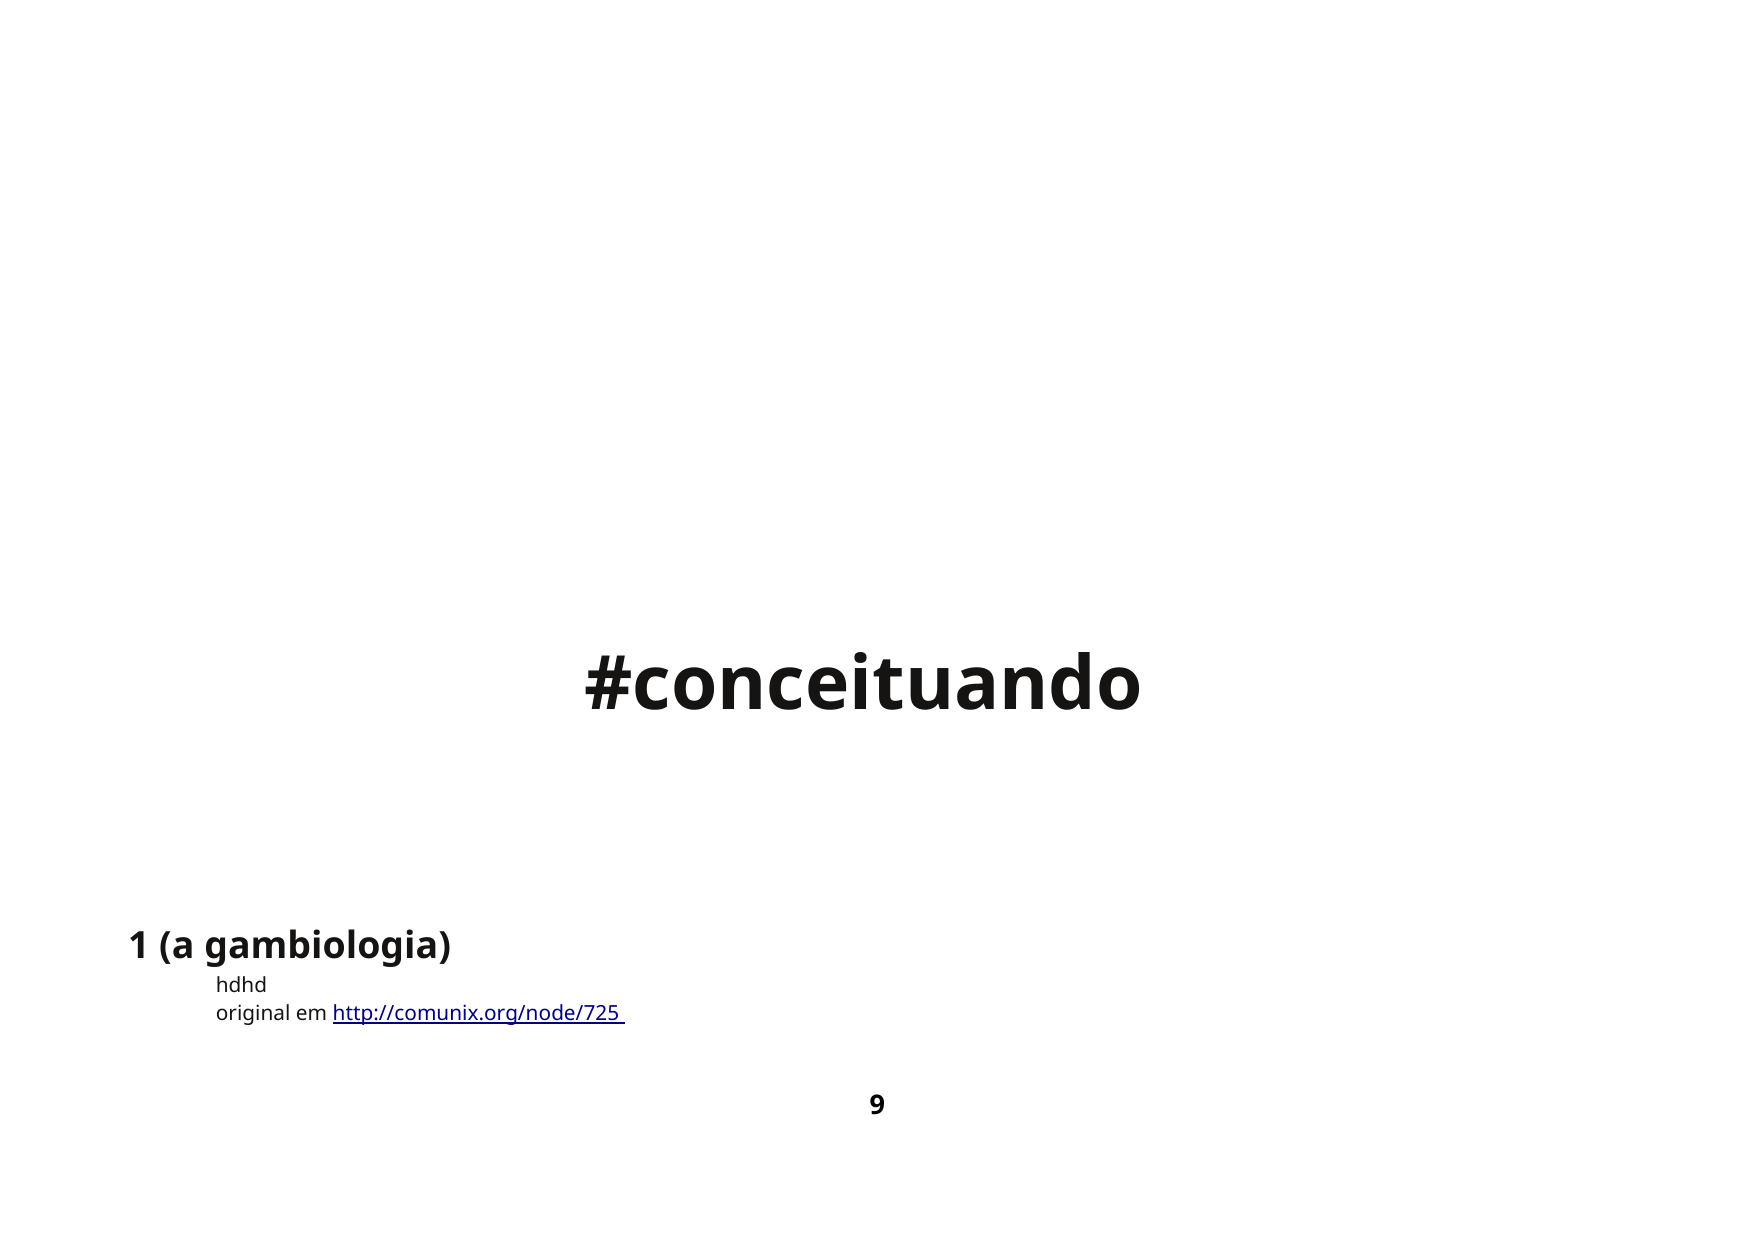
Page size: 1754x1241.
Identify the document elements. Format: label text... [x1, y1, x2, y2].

text #conceituando [118, 629, 1609, 731]
text 1 (a gambiologia) [118, 919, 1609, 970]
text original em http://comunix.org/node/725 [118, 998, 1609, 1027]
text hdhd [118, 970, 1609, 998]
